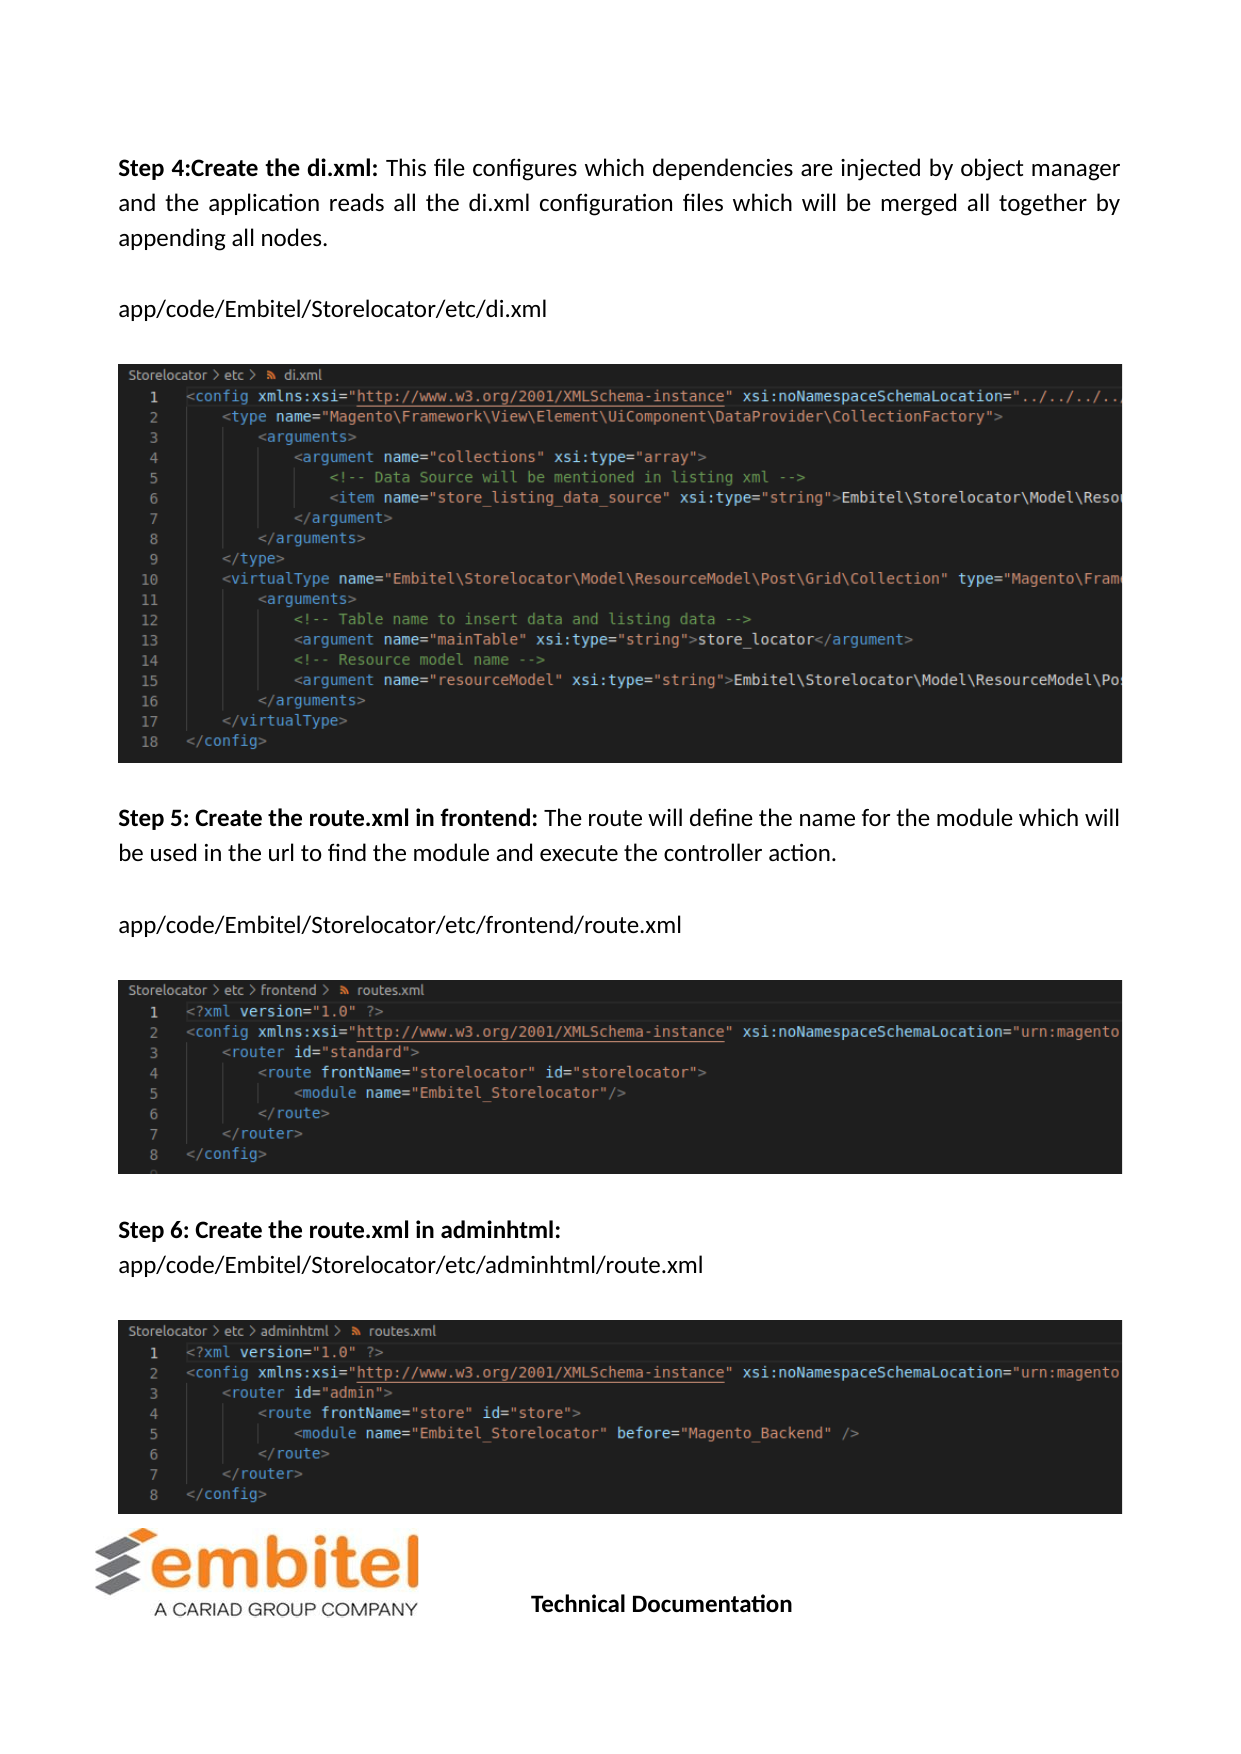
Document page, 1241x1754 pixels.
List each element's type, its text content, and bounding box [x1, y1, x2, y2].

text Step 4:Create the di.xml: This file configures which dependencies are injected by object manager and the application reads all the di.xml configuration files which will be merged all together by appending all nodes. [118, 152, 1122, 252]
picture [95, 1528, 419, 1618]
text app/code/Embitel/Storelocator/etc/di.xml [118, 294, 1122, 324]
text app/code/Embitel/Storelocator/etc/adminhtml/route.xml [118, 1250, 1122, 1280]
picture [118, 980, 1123, 1174]
text app/code/Embitel/Storelocator/etc/frontend/route.xml [118, 909, 1122, 940]
picture [118, 1320, 1123, 1514]
picture [118, 364, 1123, 763]
text Step 6: Create the route.xml in adminhtml: [118, 1214, 1122, 1244]
text Step 5: Create the route.xml in frontend: The route will define the name for the module which will be used in the url to find the module and execute the controller action. [118, 802, 1122, 868]
text Technical Documentation [419, 1588, 1122, 1618]
